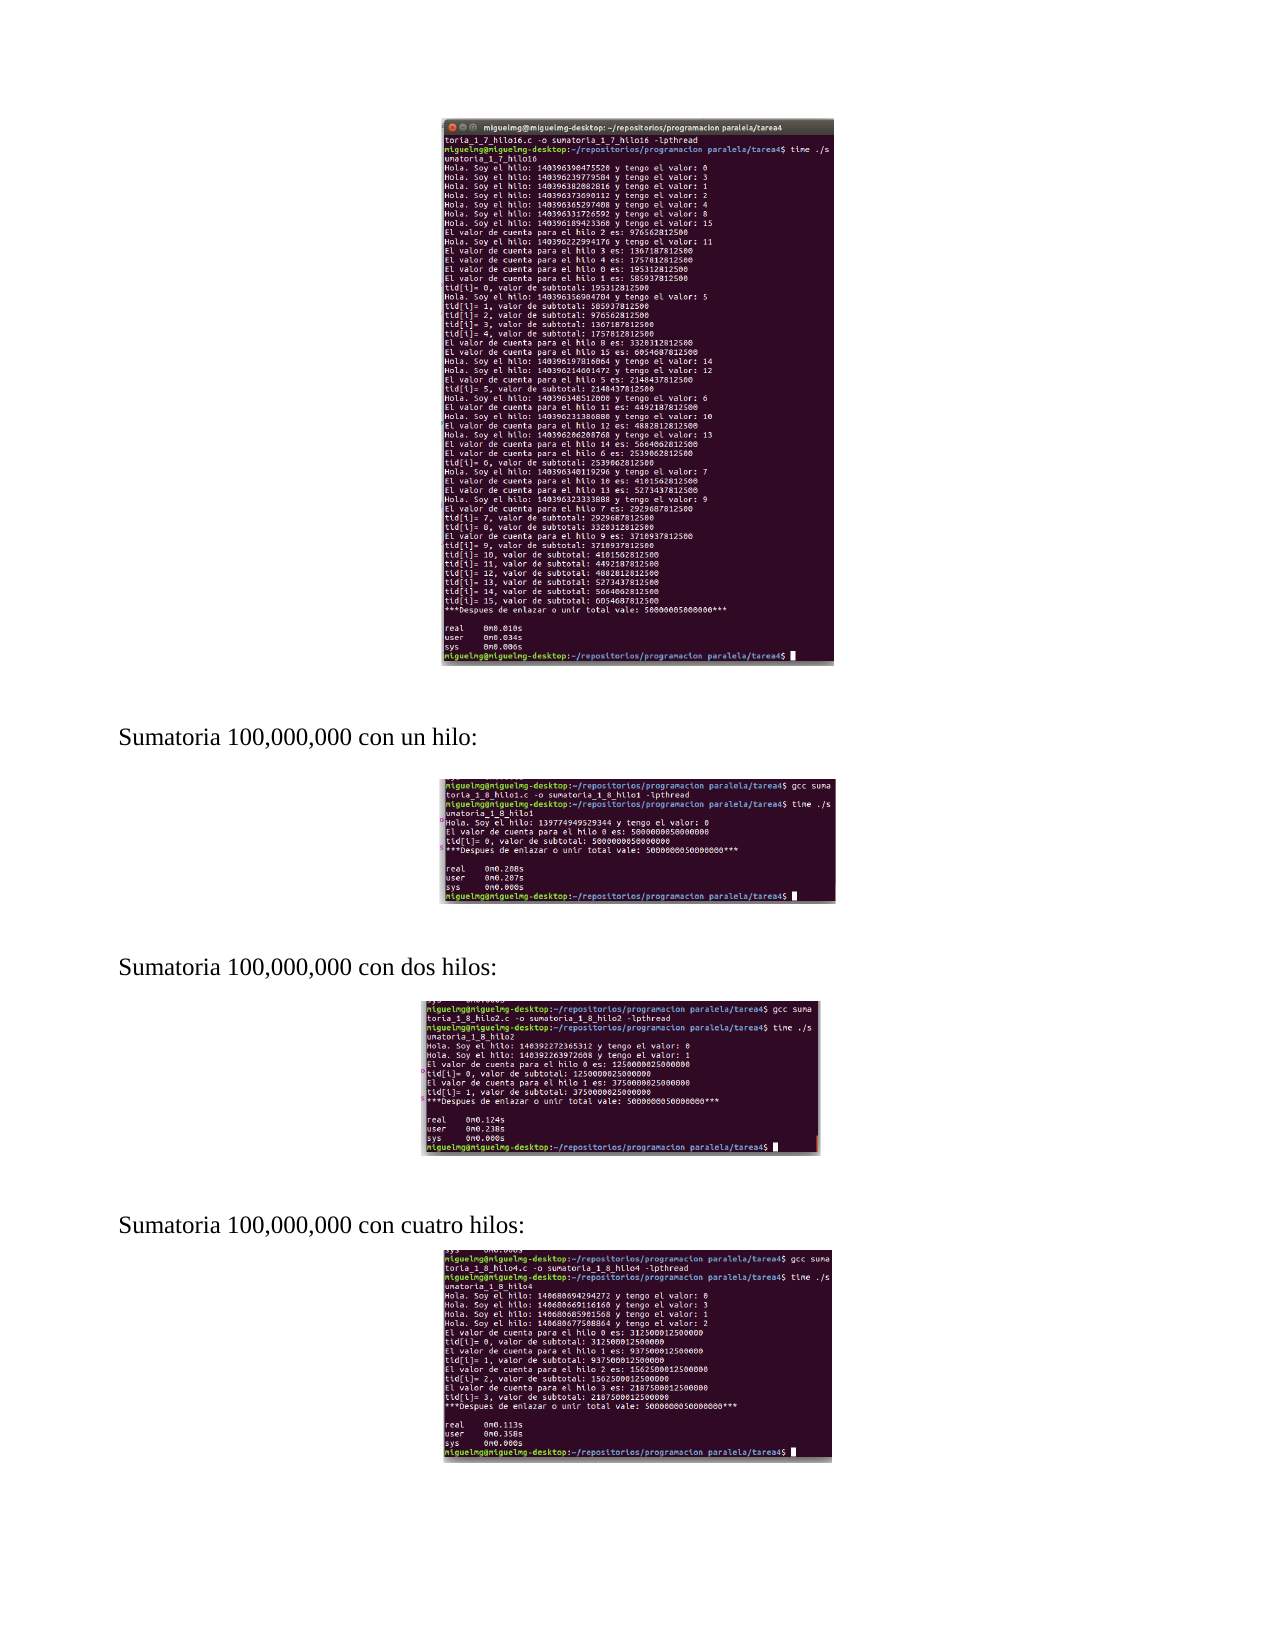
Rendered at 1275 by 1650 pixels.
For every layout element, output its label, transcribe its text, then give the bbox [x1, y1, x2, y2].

picture [442, 118, 738, 666]
picture [445, 1250, 735, 1426]
text Sumatoria 100,000,000 con un hilo: [118, 722, 1157, 751]
picture [420, 1001, 725, 1136]
picture [439, 779, 738, 891]
text Sumatoria 100,000,000 con cuatro hilos: [118, 1211, 1157, 1239]
text Sumatoria 100,000,000 con dos hilos: [118, 952, 1157, 981]
